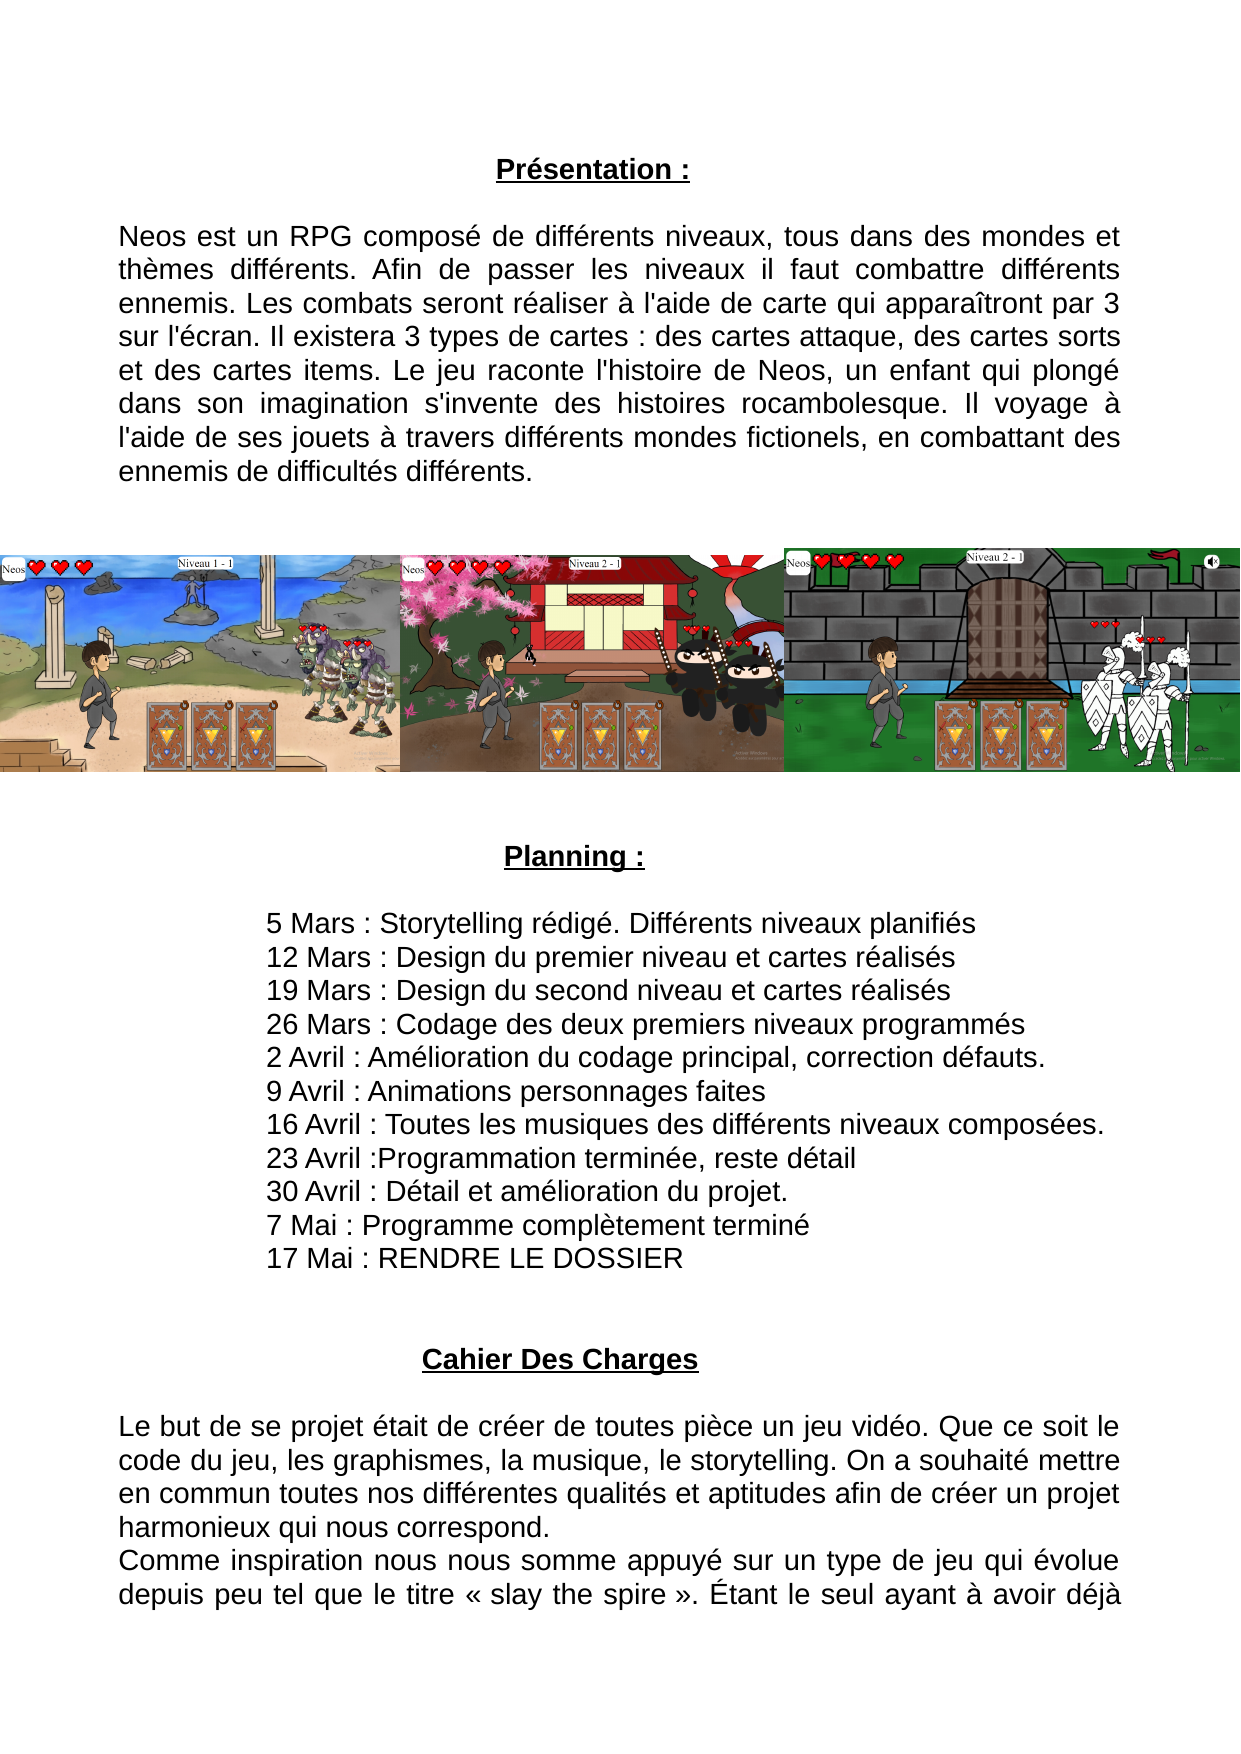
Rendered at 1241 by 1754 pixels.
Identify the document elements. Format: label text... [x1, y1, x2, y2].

text 2 Avril : Amélioration du codage principal, correction défauts. [118, 1040, 1122, 1074]
text 30 Avril : Détail et amélioration du projet. [118, 1174, 1122, 1208]
text Comme inspiration nous nous somme appuyé sur un type de jeu qui évolue depuis peu tel que le titre « slay the spire ». Étant le seul ayant à avoir déjà [118, 1543, 1122, 1610]
text 23 Avril :Programmation terminée, reste détail [118, 1141, 1122, 1174]
text Neos est un RPG composé de différents niveaux, tous dans des mondes et thèmes différents. Afin de passer les niveaux il faut combattre différents ennemis. Les combats seront réaliser à l'aide de carte qui apparaîtront par 3 sur l'écran. Il existera 3 types de cartes : des cartes attaque, des cartes sorts et des cartes items. Le jeu raconte l'histoire de Neos, un enfant qui plongé dans son imagination s'invente des histoires rocambolesque. Il voyage à l'aide de ses jouets à travers différents mondes fictionels, en combattant des ennemis de difficultés différents. [118, 219, 1122, 487]
text 19 Mars : Design du second niveau et cartes réalisés [118, 973, 1122, 1007]
text 5 Mars : Storytelling rédigé. Différents niveaux planifiés [118, 906, 1122, 939]
text 9 Avril : Animations personnages faites [118, 1074, 1122, 1107]
text 26 Mars : Codage des deux premiers niveaux programmés [118, 1007, 1122, 1040]
text 16 Avril : Toutes les musiques des différents niveaux composées. [118, 1107, 1122, 1141]
picture [0, 548, 1240, 772]
text Cahier Des Charges [118, 1342, 1122, 1376]
text 12 Mars : Design du premier niveau et cartes réalisés [118, 939, 1122, 973]
text Présentation : [118, 152, 1122, 185]
text 7 Mai : Programme complètement terminé [118, 1208, 1122, 1241]
text Planning : [118, 839, 1122, 872]
text 17 Mai : RENDRE LE DOSSIER [118, 1241, 1122, 1275]
text Le but de se projet était de créer de toutes pièce un jeu vidéo. Que ce soit le code du jeu, les graphismes, la musique, le storytelling. On a souhaité mettre en commun toutes nos différentes qualités et aptitudes afin de créer un projet harmonieux qui nous correspond. [118, 1409, 1122, 1543]
